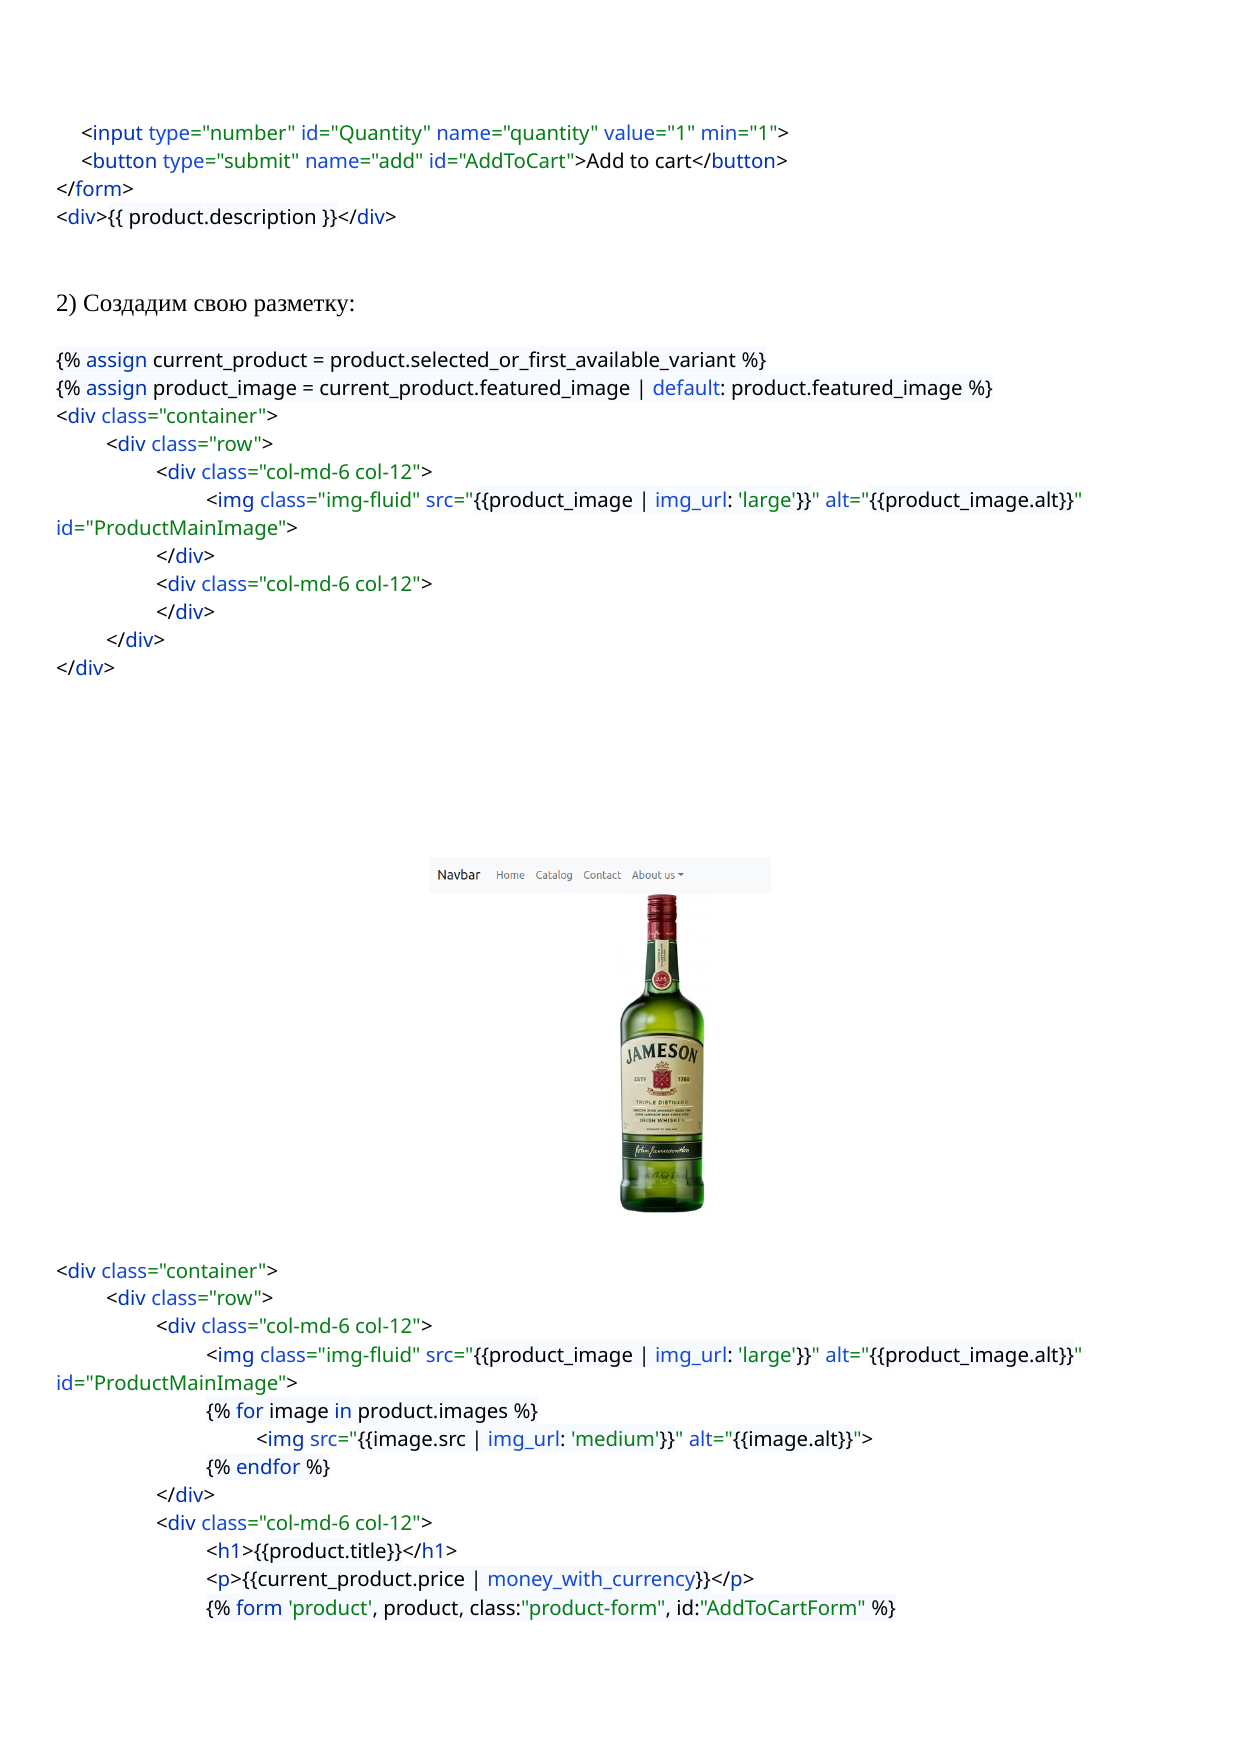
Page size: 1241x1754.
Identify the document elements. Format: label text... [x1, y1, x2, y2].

text {% for image in product.images %} [56, 1396, 1187, 1424]
text <div class="col-md-6 col-12"> [56, 1509, 1187, 1537]
text <div class="col-md-6 col-12"> [56, 457, 1187, 485]
text <div class="row"> [56, 429, 1187, 457]
text <div class="col-md-6 col-12"> [56, 569, 1187, 598]
text <div class="container"> [56, 401, 1187, 429]
picture [429, 857, 772, 1224]
text <p>{{current_product.price | money_with_currency}}</p> [56, 1565, 1187, 1593]
text <div>{{ product.description }}</div> [56, 202, 1187, 230]
text {% form 'product', product, class:"product-form", id:"AddToCartForm" %} [56, 1593, 1187, 1621]
text {% assign current_product = product.selected_or_first_available_variant %} [56, 346, 1187, 373]
text </div> [56, 541, 1187, 569]
text <input type="number" id="Quantity" name="quantity" value="1" min="1"> [56, 118, 1187, 146]
text <div class="container"> [56, 1256, 1187, 1284]
text <h1>{{product.title}}</h1> [56, 1537, 1187, 1565]
text </div> [56, 626, 1187, 654]
text <div class="row"> [56, 1284, 1187, 1312]
text {% endfor %} [56, 1452, 1187, 1481]
text <button type="submit" name="add" id="AddToCart">Add to cart</button> [56, 146, 1187, 174]
text </div> [56, 654, 1187, 682]
text </form> [56, 174, 1187, 202]
text <img class="img-fluid" src="{{product_image | img_url: 'large'}}" alt="{{product_image.alt}}" id="ProductMainImage"> [56, 485, 1187, 541]
text </div> [56, 1481, 1187, 1509]
text 2) Создадим свою разметку: [56, 288, 1187, 317]
text {% assign product_image = current_product.featured_image | default: product.featured_image %} [56, 373, 1187, 401]
text <img class="img-fluid" src="{{product_image | img_url: 'large'}}" alt="{{product_image.alt}}" id="ProductMainImage"> [56, 1340, 1187, 1396]
text <div class="col-md-6 col-12"> [56, 1312, 1187, 1340]
text </div> [56, 598, 1187, 626]
text <img src="{{image.src | img_url: 'medium'}}" alt="{{image.alt}}"> [56, 1424, 1187, 1452]
